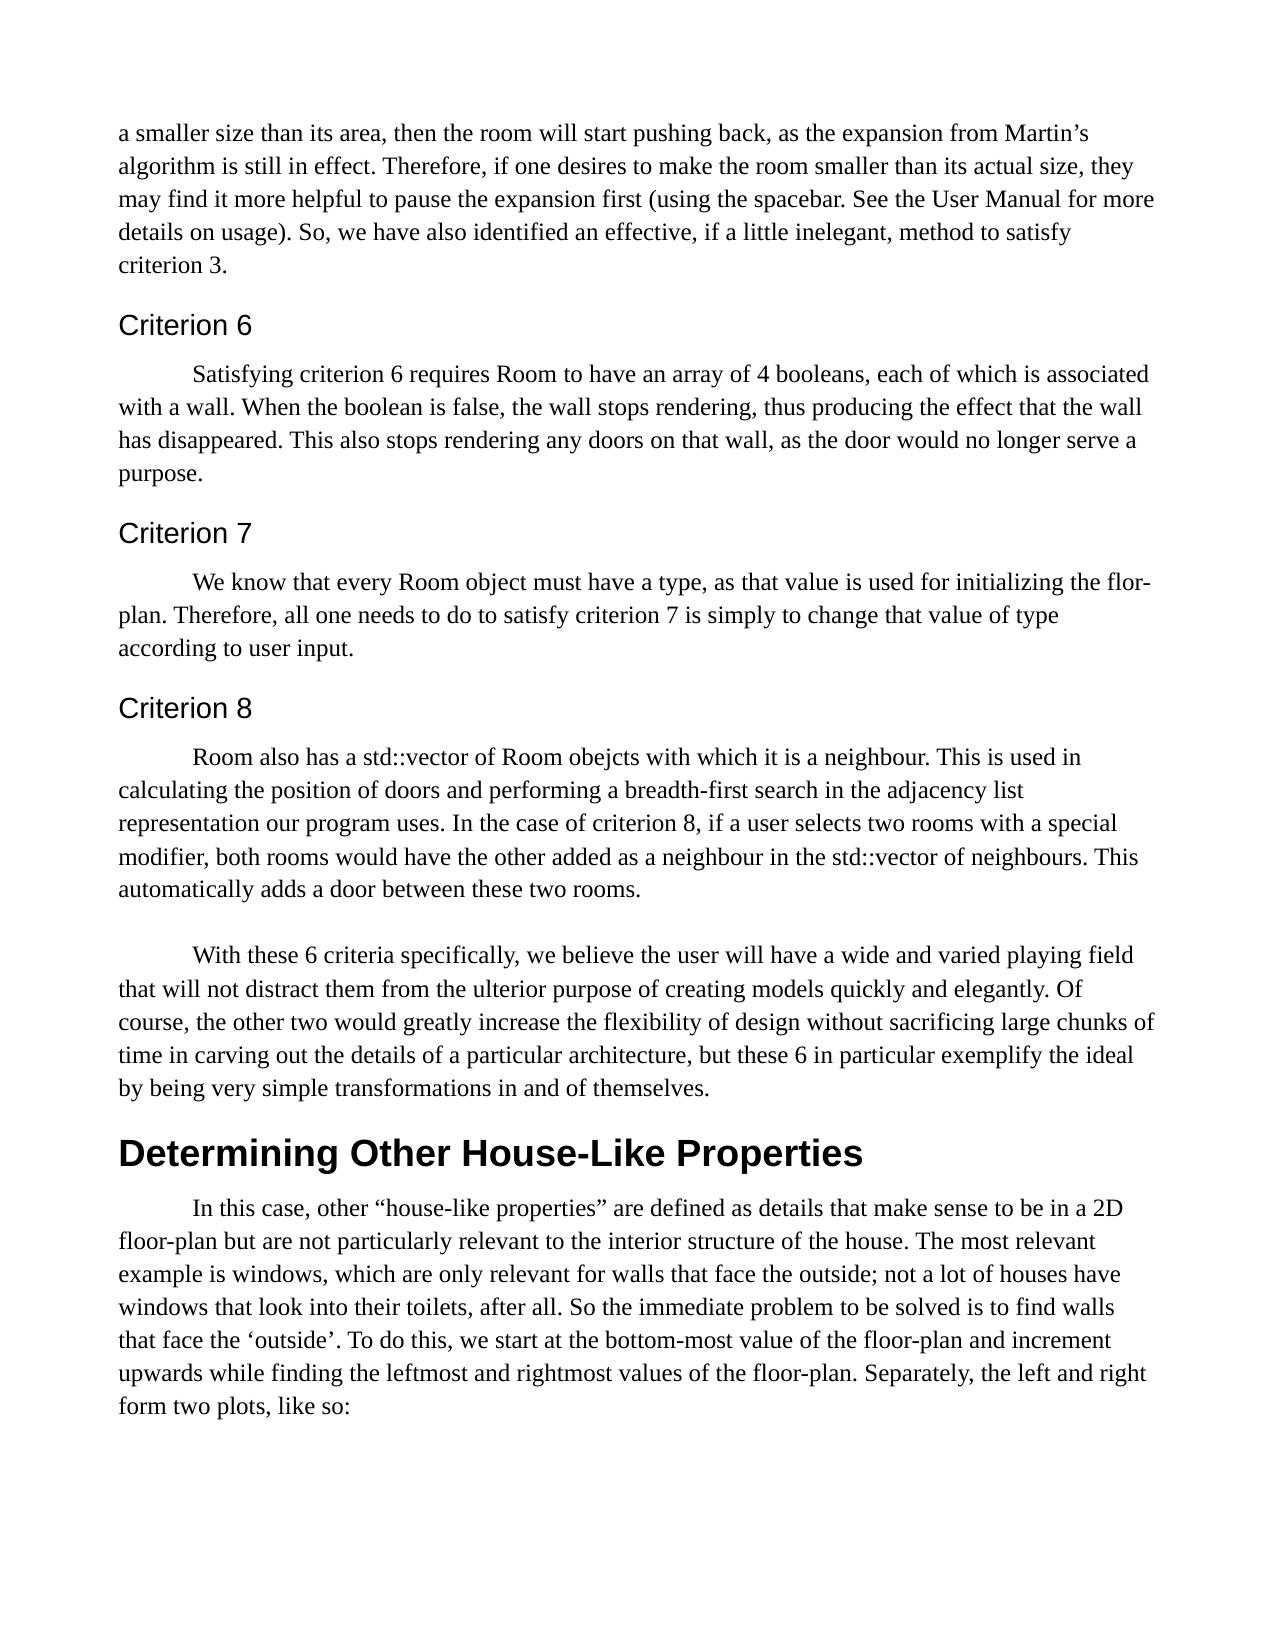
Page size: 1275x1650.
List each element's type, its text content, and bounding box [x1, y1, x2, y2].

text We know that every Room object must have a type, as that value is used for initializing the flor-plan. Therefore, all one needs to do to satisfy criterion 7 is simply to change that value of type according to user input. [118, 567, 1157, 662]
subtitle Criterion 8 [118, 691, 1157, 725]
text In this case, other “house-like properties” are defined as details that make sense to be in a 2D floor-plan but are not particularly relevant to the interior structure of the house. The most relevant example is windows, which are only relevant for walls that face the outside; not a lot of houses have windows that look into their toilets, after all. So the immediate problem to be solved is to find walls that face the ‘outside’. To do this, we start at the bottom-most value of the floor-plan and increment upwards while finding the leftmost and rightmost values of the floor-plan. Separately, the left and right form two plots, like so: [118, 1193, 1157, 1420]
text With these 6 criteria specifically, we believe the user will have a wide and varied playing field that will not distract them from the ulterior purpose of creating models quickly and elegantly. Of course, the other two would greatly increase the flexibility of design without sacrificing large chunks of time in carving out the details of a particular architecture, but these 6 in particular exemplify the ideal by being very simple transformations in and of themselves. [118, 941, 1157, 1101]
subtitle Criterion 7 [118, 516, 1157, 550]
subtitle Determining Other House-Like Properties [118, 1131, 1157, 1174]
text Room also has a std::vector of Room obejcts with which it is a neighbour. This is used in calculating the position of doors and performing a breadth-first search in the adjacency list representation our program uses. In the case of criterion 8, if a user selects two rooms with a special modifier, both rooms would have the other added as a neighbour in the std::vector of neighbours. This automatically adds a door between these two rooms. [118, 742, 1157, 903]
text Satisfying criterion 6 requires Room to have an array of 4 booleans, each of which is associated with a wall. When the boolean is false, the wall stops rendering, thus producing the effect that the wall has disappeared. This also stops rendering any doors on that wall, as the door would no longer serve a purpose. [118, 359, 1157, 487]
text a smaller size than its area, then the room will start pushing back, as the expansion from Martin’s algorithm is still in effect. Therefore, if one desires to make the room smaller than its actual size, they may find it more helpful to pause the expansion first (using the spacebar. See the User Manual for more details on usage). So, we have also identified an effective, if a little inelegant, method to satisfy criterion 3. [118, 118, 1157, 279]
subtitle Criterion 6 [118, 308, 1157, 342]
